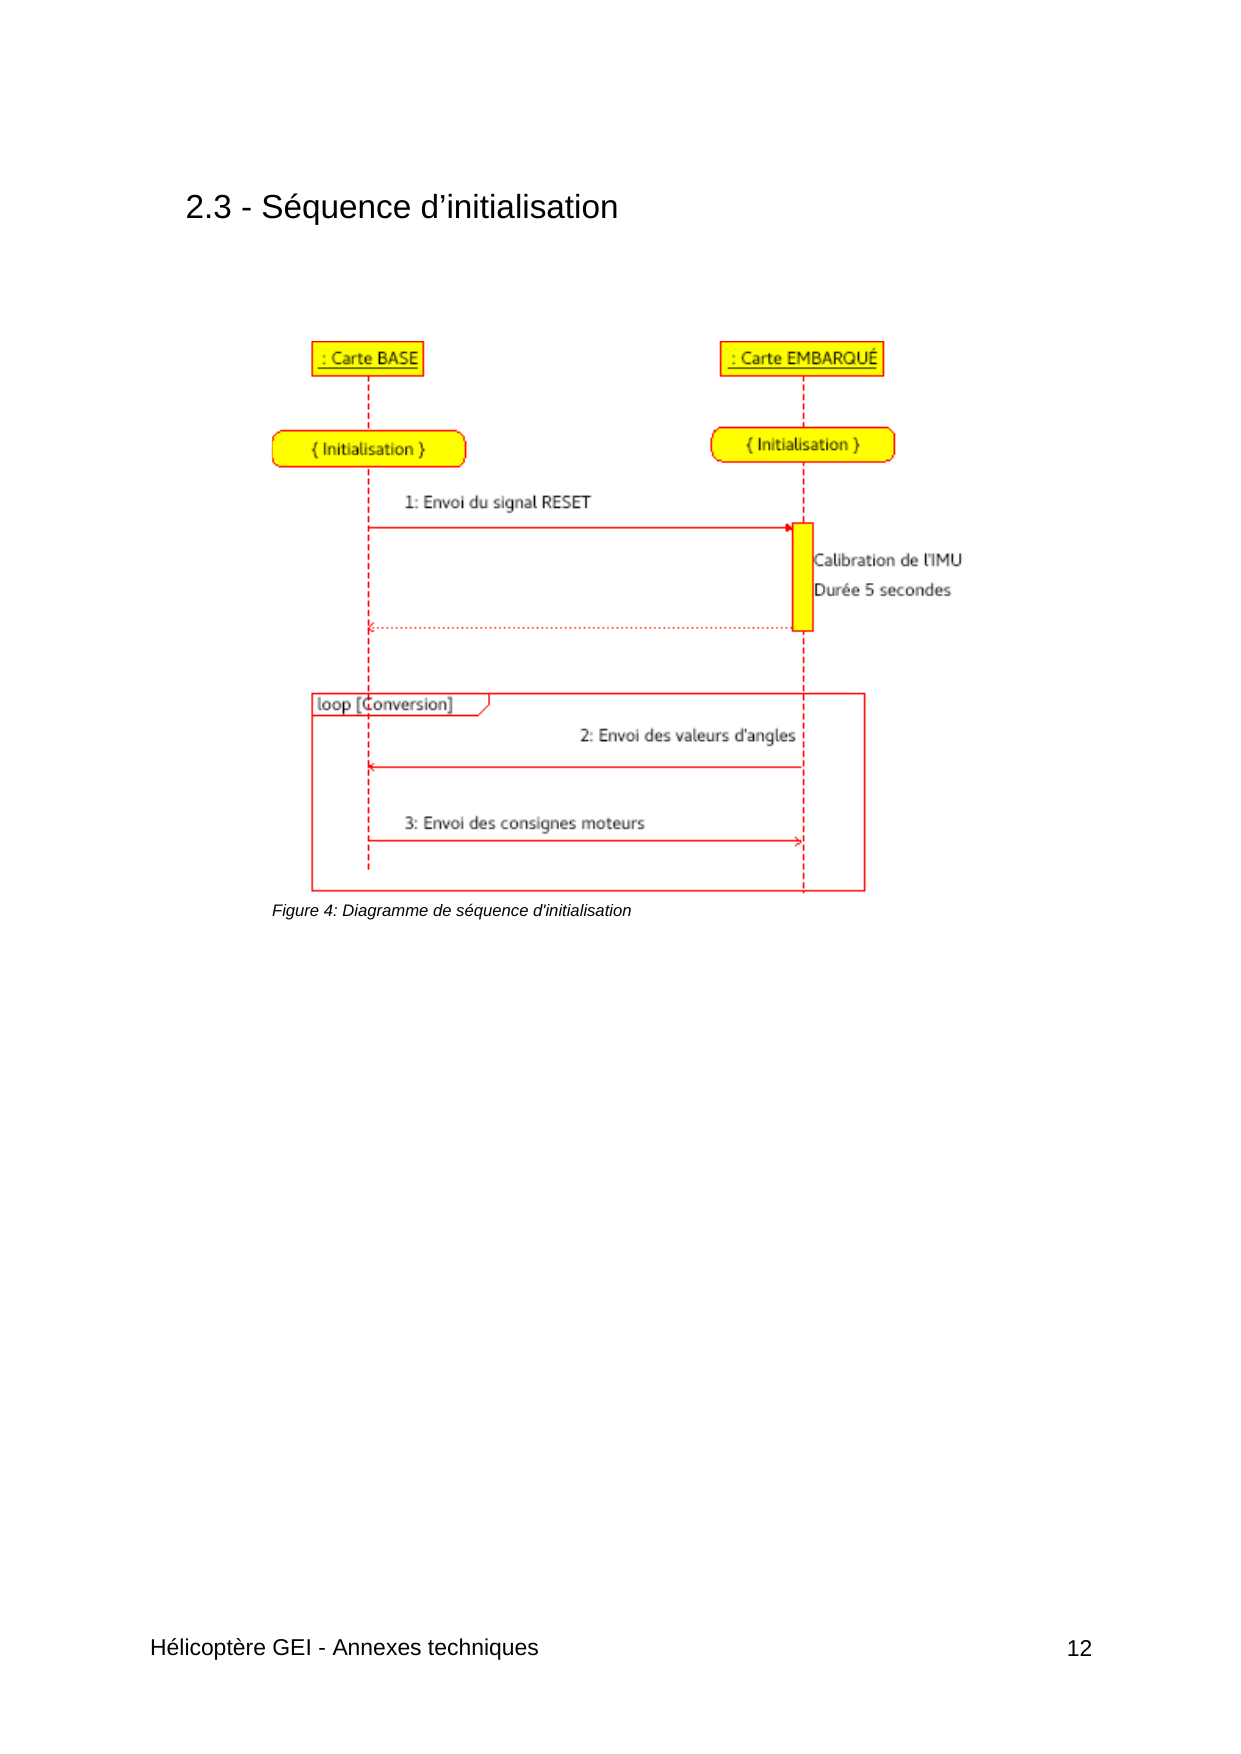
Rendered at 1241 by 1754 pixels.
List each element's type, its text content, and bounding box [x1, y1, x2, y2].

picture [271, 341, 969, 895]
text Figure 4: Diagramme de séquence d'initialisation [272, 895, 968, 920]
subtitle Séquence d’initialisation [150, 187, 1090, 226]
